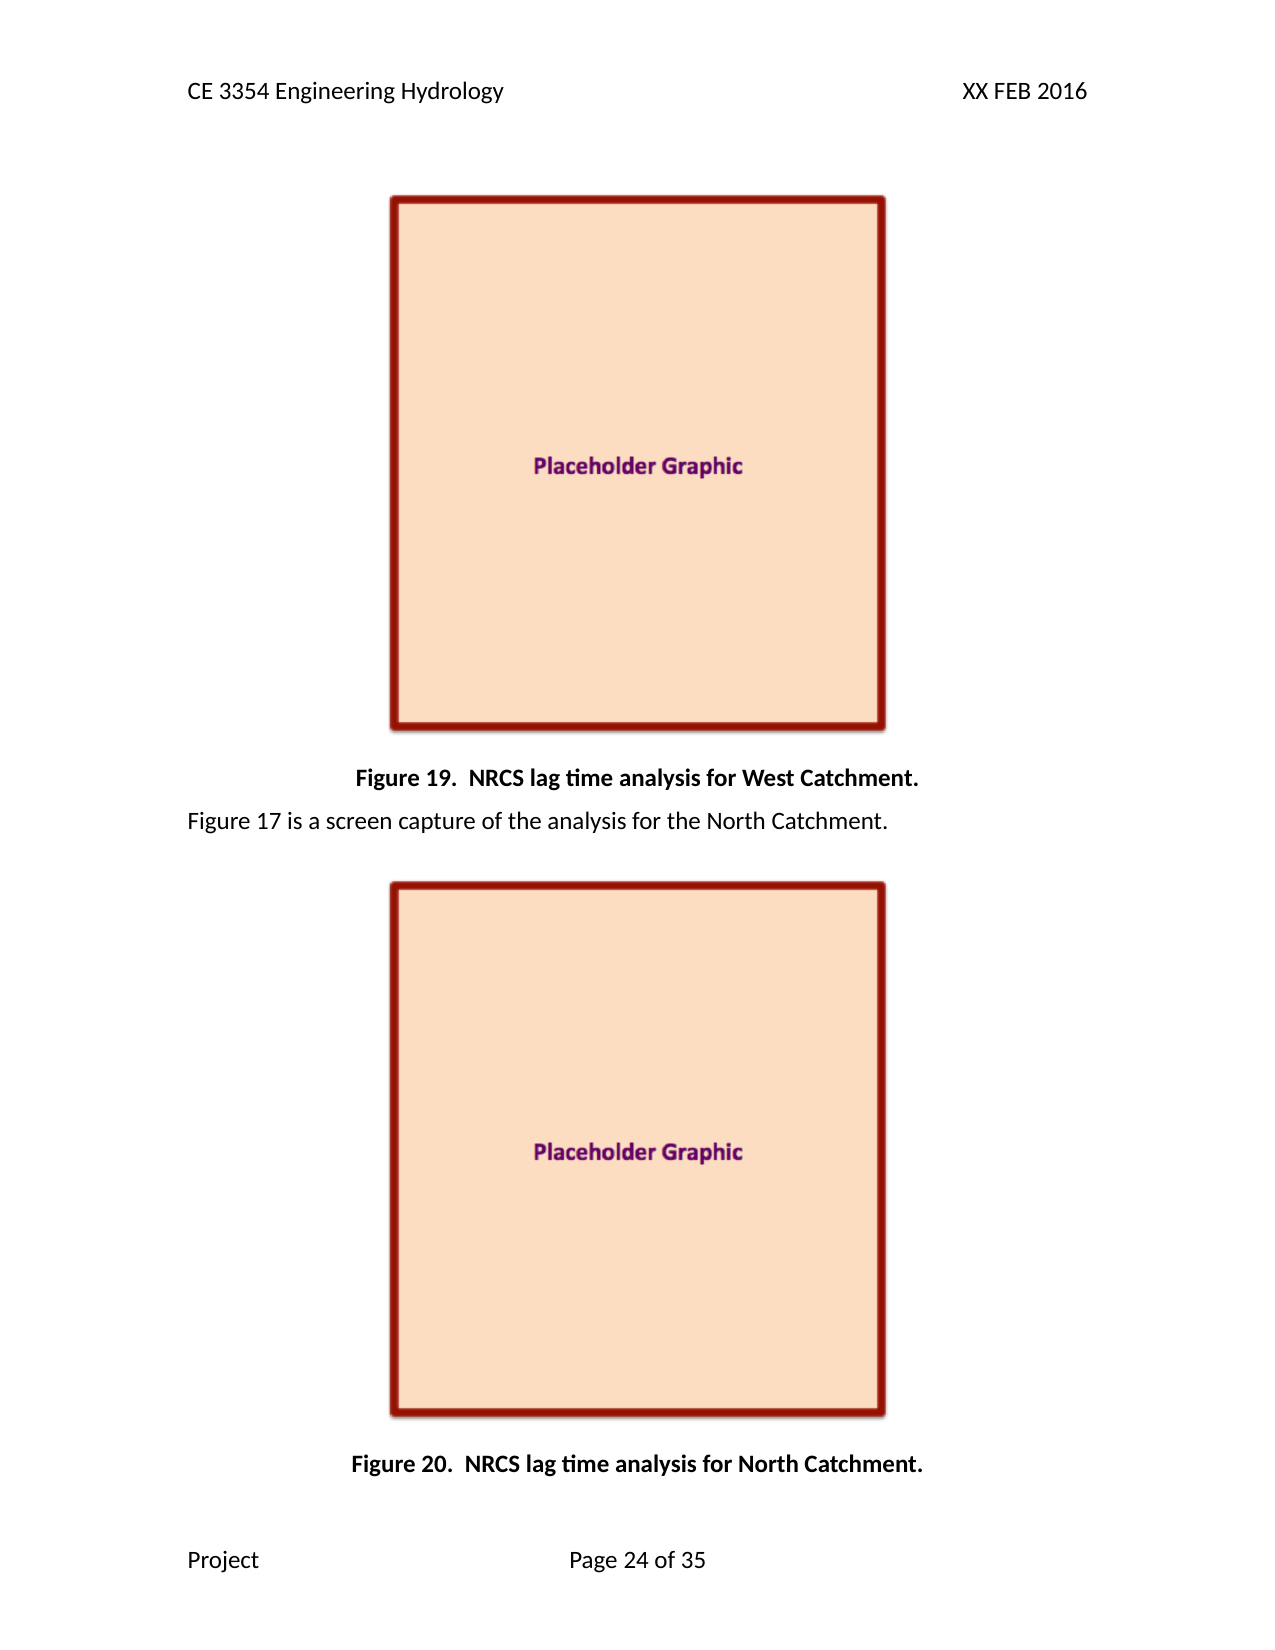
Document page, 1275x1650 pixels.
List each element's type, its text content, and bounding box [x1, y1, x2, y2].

text Figure 17 is a screen capture of the analysis for the North Catchment. [187, 806, 1087, 836]
picture [370, 150, 903, 748]
picture [370, 836, 903, 1434]
text Figure 19. NRCS lag time analysis for West Catchment. [187, 762, 1087, 793]
text Figure 20. NRCS lag time analysis for North Catchment. [187, 1448, 1087, 1479]
